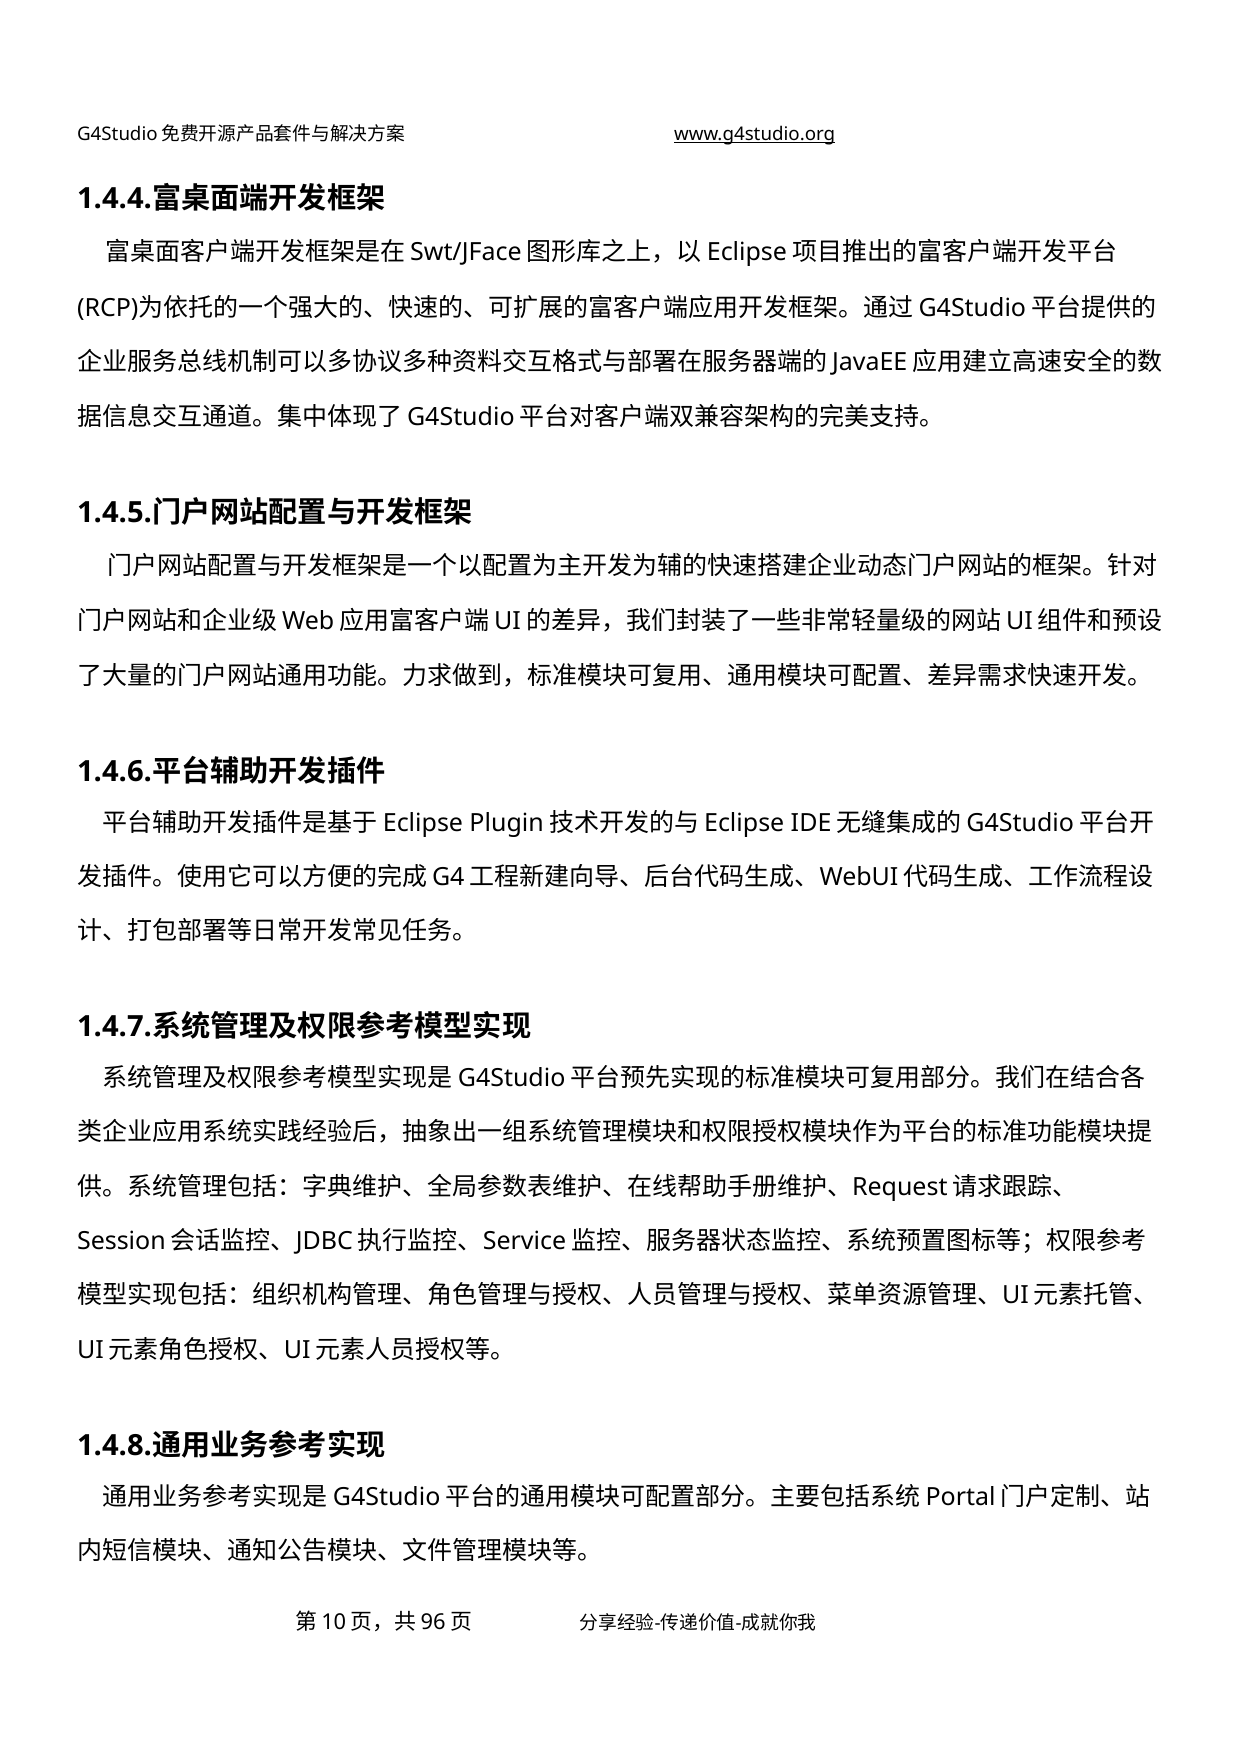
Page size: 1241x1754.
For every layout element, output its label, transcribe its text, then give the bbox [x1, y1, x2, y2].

text 系统管理及权限参考模型实现是G4Studio平台预先实现的标准模块可复用部分。我们在结合各类企业应用系统实践经验后，抽象出一组系统管理模块和权限授权模块作为平台的标准功能模块提供。系统管理包括：字典维护、全局参数表维护、在线帮助手册维护、Request请求跟踪、Session会话监控、JDBC执行监控、Service监控、服务器状态监控、系统预置图标等；权限参考模型实现包括：组织机构管理、角色管理与授权、人员管理与授权、菜单资源管理、UI元素托管、UI元素角色授权、UI元素人员授权等。 [77, 1057, 1163, 1366]
subtitle 1.4.7.系统管理及权限参考模型实现 [77, 1003, 1163, 1045]
subtitle 1.4.5.门户网站配置与开发框架 [77, 488, 1163, 531]
text 富桌面客户端开发框架是在Swt/JFace图形库之上，以Eclipse项目推出的富客户端开发平台(RCP)为依托的一个强大的、快速的、可扩展的富客户端应用开发框架。通过G4Studio平台提供的企业服务总线机制可以多协议多种资料交互格式与部署在服务器端的JavaEE应用建立高速安全的数据信息交互通道。集中体现了G4Studio平台对客户端双兼容架构的完美支持。 [77, 230, 1163, 432]
text 门户网站配置与开发框架是一个以配置为主开发为辅的快速搭建企业动态门户网站的框架。针对门户网站和企业级Web应用富客户端UI的差异，我们封装了一些非常轻量级的网站UI组件和预设了大量的门户网站通用功能。力求做到，标准模块可复用、通用模块可配置、差异需求快速开发。 [77, 543, 1163, 691]
text 通用业务参考实现是G4Studio平台的通用模块可配置部分。主要包括系统Portal门户定制、站内短信模块、通知公告模块、文件管理模块等。 [77, 1476, 1163, 1567]
subtitle 1.4.4.富桌面端开发框架 [77, 175, 1163, 217]
subtitle 1.4.6.平台辅助开发插件 [77, 747, 1163, 789]
text 平台辅助开发插件是基于Eclipse Plugin技术开发的与Eclipse IDE无缝集成的G4Studio平台开发插件。使用它可以方便的完成G4工程新建向导、后台代码生成、WebUI代码生成、工作流程设计、打包部署等日常开发常见任务。 [77, 802, 1163, 947]
subtitle 1.4.8.通用业务参考实现 [77, 1421, 1163, 1464]
